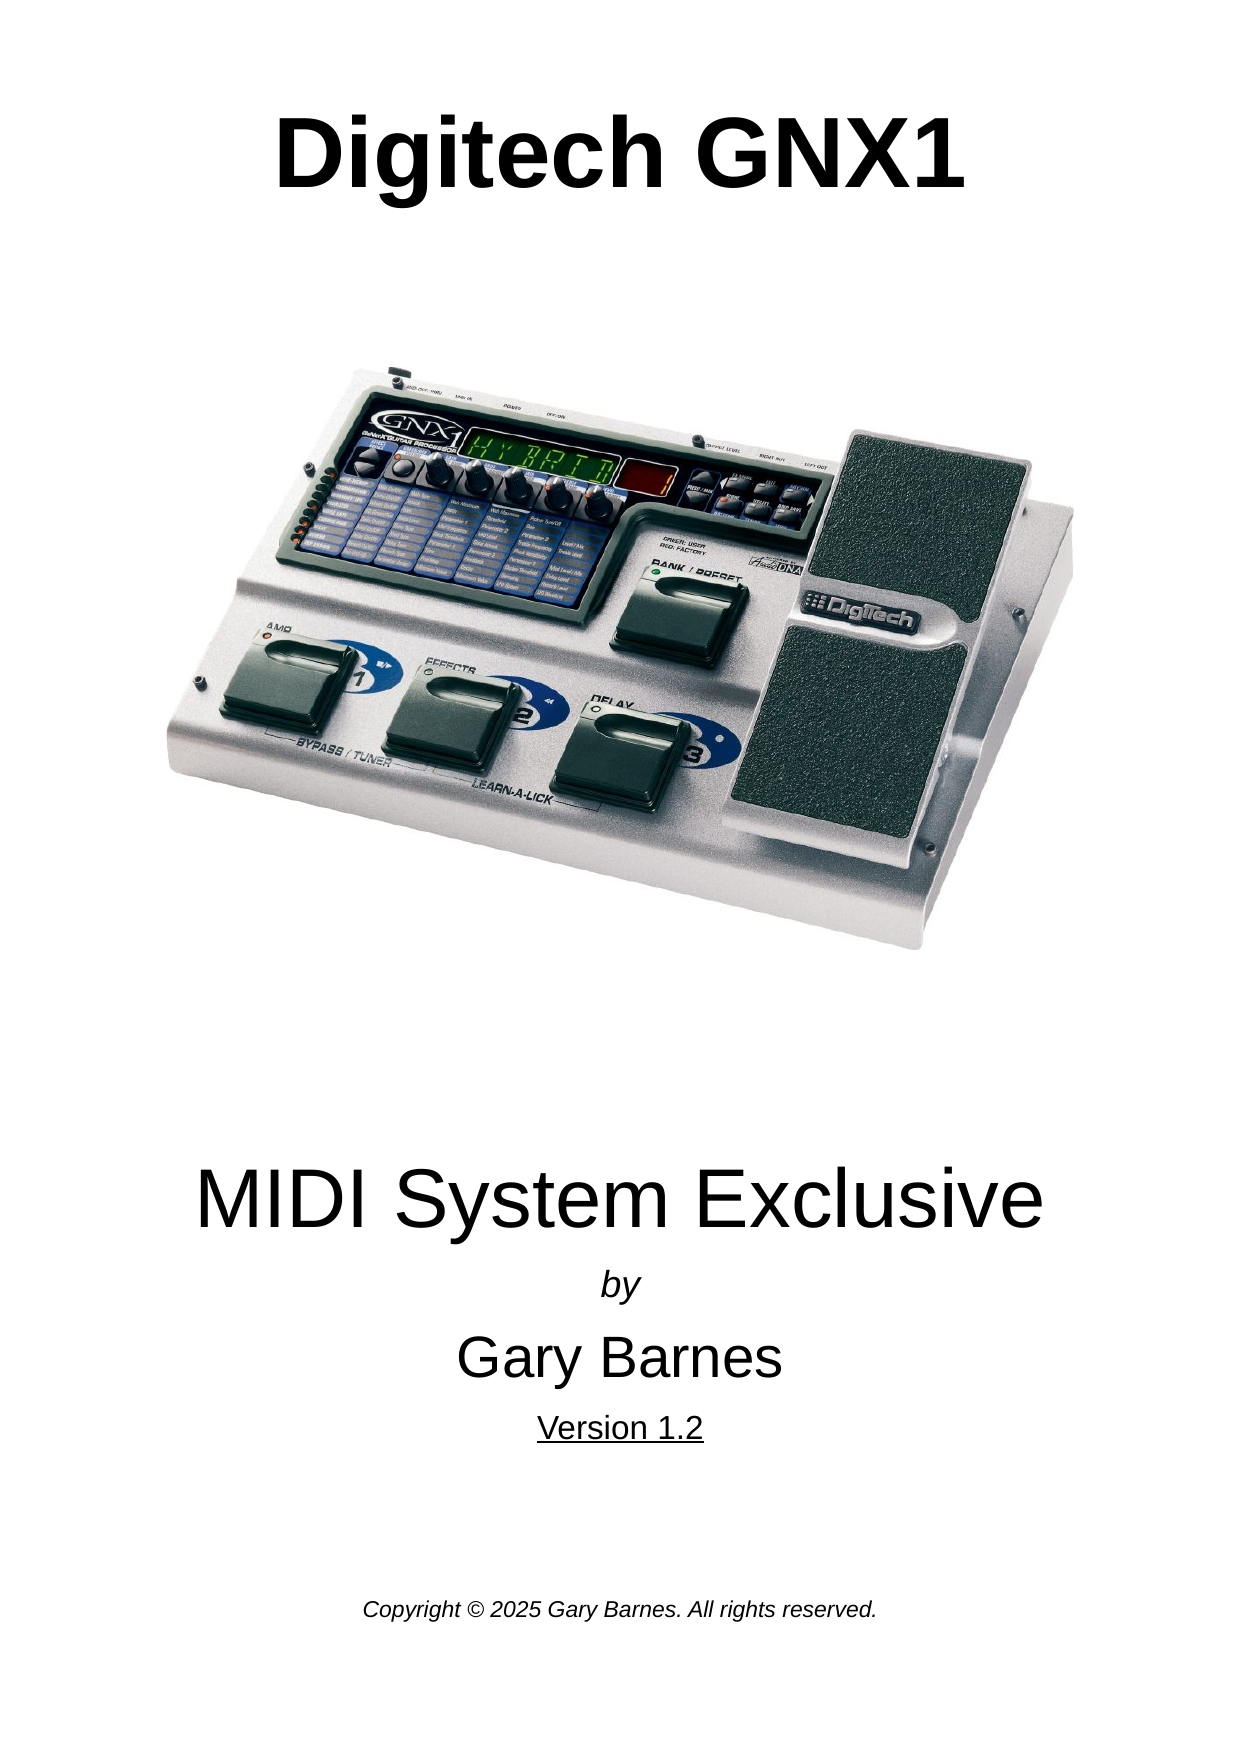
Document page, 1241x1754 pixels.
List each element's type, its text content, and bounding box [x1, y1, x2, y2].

text Digitech GNX1 [118, 94, 1122, 209]
text MIDI System Exclusive [118, 1149, 1122, 1245]
picture [166, 367, 1074, 950]
text Version 1.2 [118, 1408, 1122, 1446]
text Gary Barnes [118, 1323, 1122, 1390]
text by [118, 1262, 1122, 1306]
text Copyright © 2025 Gary Barnes. All rights reserved. [118, 1596, 1122, 1623]
